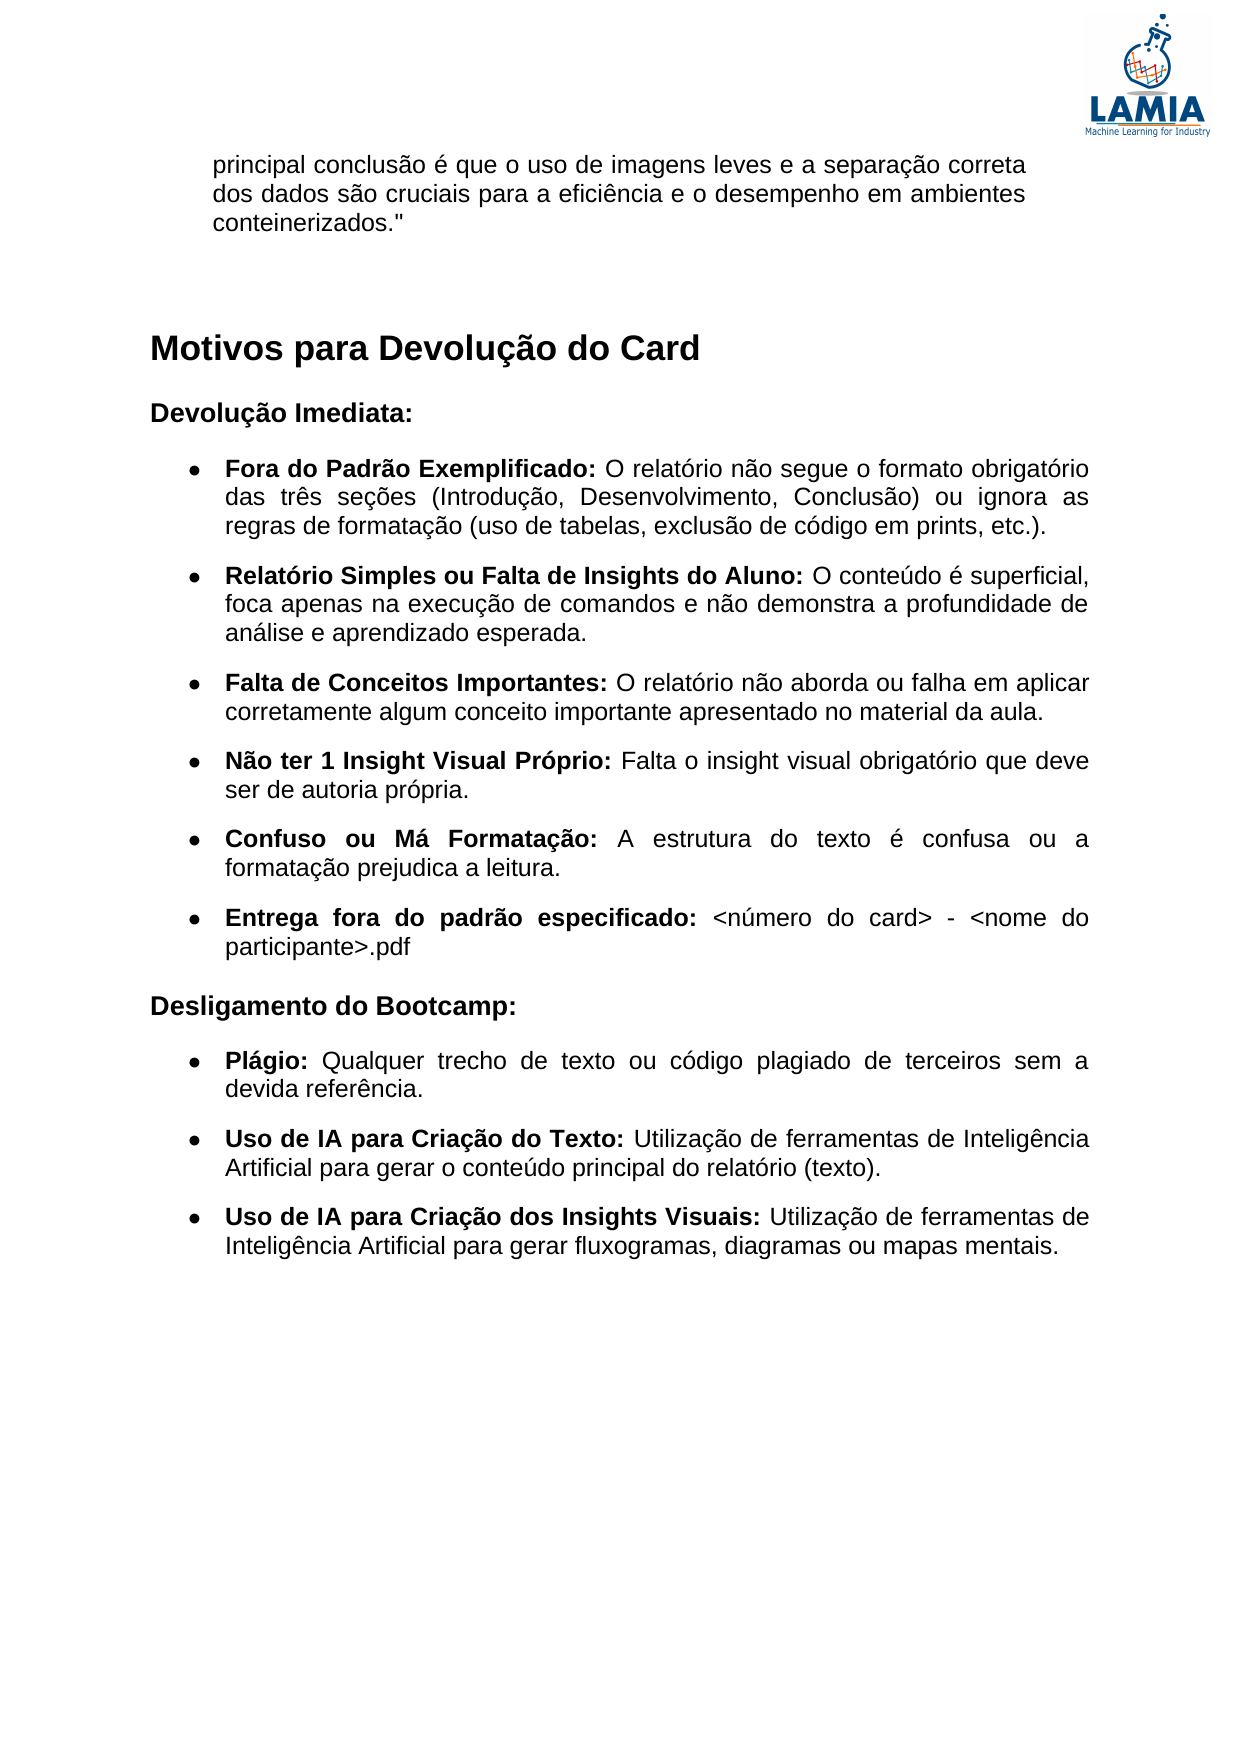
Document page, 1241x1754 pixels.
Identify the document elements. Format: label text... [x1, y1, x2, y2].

text principal conclusão é que o uso de imagens leves e a separação correta dos dados são cruciais para a eficiência e o desempenho em ambientes conteinerizados." [212, 150, 1028, 236]
list Entrega fora do padrão especificado: <número do card> - <nome do participante>.pdf [187, 903, 1090, 960]
list Uso de IA para Criação do Texto: Utilização de ferramentas de Inteligência Artificial para gerar o conteúdo principal do relatório (texto). [187, 1124, 1090, 1182]
subtitle Motivos para Devolução do Card [150, 327, 1028, 368]
subtitle Desligamento do Bootcamp: [150, 989, 1028, 1021]
picture [1082, 14, 1214, 140]
list Uso de IA para Criação dos Insights Visuais: Utilização de ferramentas de Inteligência Artificial para gerar fluxogramas, diagramas ou mapas mentais. [187, 1202, 1090, 1260]
list Relatório Simples ou Falta de Insights do Aluno: O conteúdo é superficial, foca apenas na execução de comandos e não demonstra a profundidade de análise e aprendizado esperada. [187, 561, 1090, 647]
list Confuso ou Má Formatação: A estrutura do texto é confusa ou a formatação prejudica a leitura. [187, 824, 1090, 882]
list Fora do Padrão Exemplificado: O relatório não segue o formato obrigatório das três seções (Introdução, Desenvolvimento, Conclusão) ou ignora as regras de formatação (uso de tabelas, exclusão de código em prints, etc.). [187, 454, 1090, 540]
list Plágio: Qualquer trecho de texto ou código plagiado de terceiros sem a devida referência. [187, 1046, 1090, 1103]
list Não ter 1 Insight Visual Próprio: Falta o insight visual obrigatório que deve ser de autoria própria. [187, 746, 1090, 804]
list Falta de Conceitos Importantes: O relatório não aborda ou falha em aplicar corretamente algum conceito importante apresentado no material da aula. [187, 668, 1090, 725]
subtitle Devolução Imediata: [150, 397, 1028, 429]
